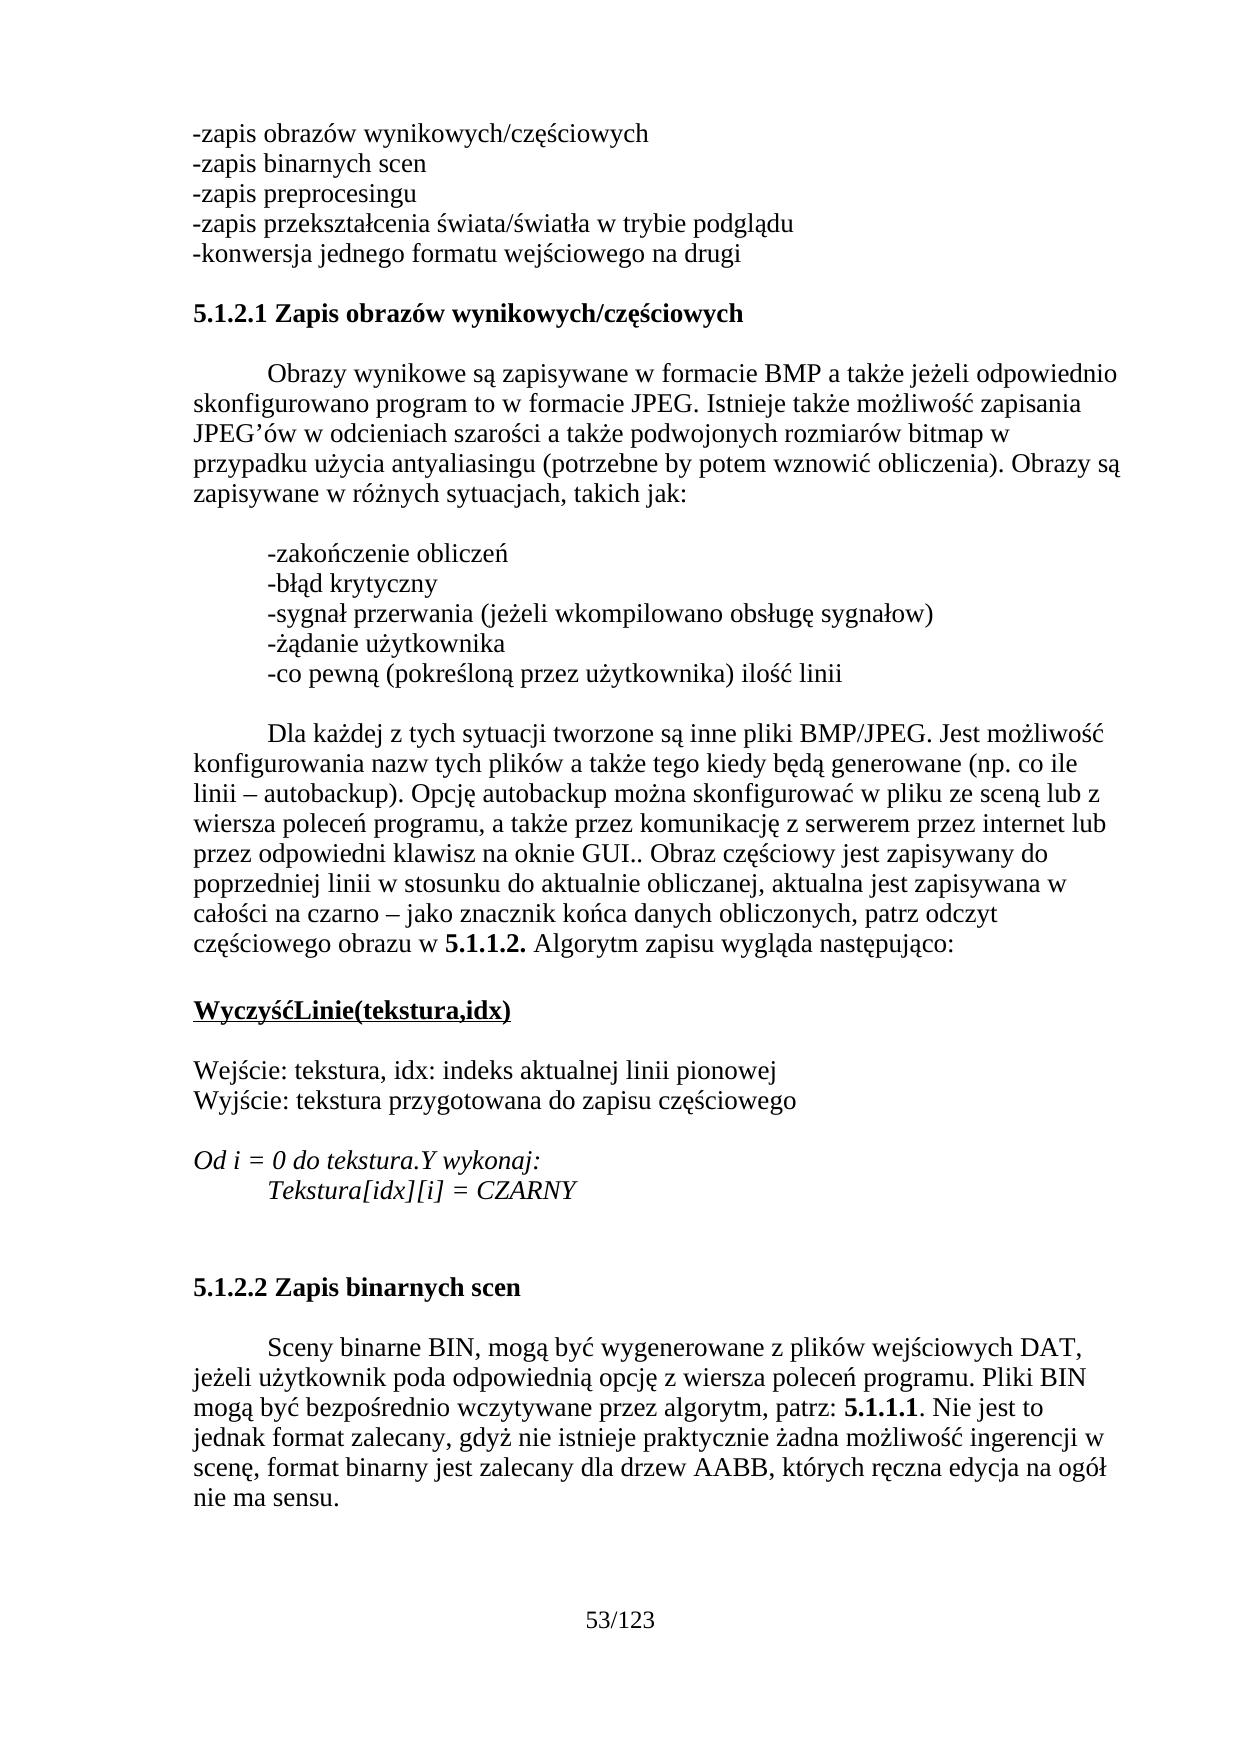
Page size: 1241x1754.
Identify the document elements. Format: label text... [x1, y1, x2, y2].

text Obrazy wynikowe są zapisywane w formacie BMP a także jeżeli odpowiednio skonfigurowano program to w formacie JPEG. Istnieje także możliwość zapisania JPEG’ów w odcieniach szarości a także podwojonych rozmiarów bitmap w przypadku użycia antyaliasingu (potrzebne by potem wznowić obliczenia). Obrazy są zapisywane w różnych sytuacjach, takich jak: [193, 358, 1122, 508]
text Sceny binarne BIN, mogą być wygenerowane z plików wejściowych DAT, jeżeli użytkownik poda odpowiednią opcję z wiersza poleceń programu. Pliki BIN mogą być bezpośrednio wczytywane przez algorytm, patrz: 5.1.1.1. Nie jest to jednak format zalecany, gdyż nie istnieje praktycznie żadna możliwość ingerencji w scenę, format binarny jest zalecany dla drzew AABB, których ręczna edycja na ogół nie ma sensu. [193, 1332, 1122, 1512]
text -konwersja jednego formatu wejściowego na drugi [118, 238, 1122, 268]
text WyczyśćLinie(tekstura,idx) [193, 995, 1122, 1025]
subtitle Tekstura[idx][i] = CZARNY [193, 1175, 1122, 1205]
text -co pewną (pokreśloną przez użytkownika) ilość linii [193, 658, 1122, 688]
text -zapis przekształcenia świata/światła w trybie podglądu [118, 208, 1122, 238]
text 5.1.2.1 Zapis obrazów wynikowych/częściowych [193, 298, 1122, 328]
text -zakończenie obliczeń [193, 538, 1122, 568]
text Wyjście: tekstura przygotowana do zapisu częściowego [193, 1085, 1122, 1115]
text Dla każdej z tych sytuacji tworzone są inne pliki BMP/JPEG. Jest możliwość konfigurowania nazw tych plików a także tego kiedy będą generowane (np. co ile linii – autobackup). Opcję autobackup można skonfigurować w pliku ze sceną lub z wiersza poleceń programu, a także przez komunikację z serwerem przez internet lub przez odpowiedni klawisz na oknie GUI.. Obraz częściowy jest zapisywany do poprzedniej linii w stosunku do aktualnie obliczanej, aktualna jest zapisywana w całości na czarno – jako znacznik końca danych obliczonych, patrz odczyt częściowego obrazu w 5.1.1.2. Algorytm zapisu wygląda następująco: [193, 718, 1122, 958]
text -błąd krytyczny [193, 568, 1122, 598]
text -sygnał przerwania (jeżeli wkompilowano obsługę sygnałow) [193, 598, 1122, 628]
text -zapis binarnych scen [118, 148, 1122, 178]
text Od i = 0 do tekstura.Y wykonaj: [193, 1145, 1122, 1175]
text 5.1.2.2 Zapis binarnych scen [193, 1272, 1122, 1302]
text Wejście: tekstura, idx: indeks aktualnej linii pionowej [193, 1055, 1122, 1085]
text -żądanie użytkownika [193, 628, 1122, 658]
text -zapis obrazów wynikowych/częściowych [118, 118, 1122, 148]
text -zapis preprocesingu [118, 178, 1122, 208]
